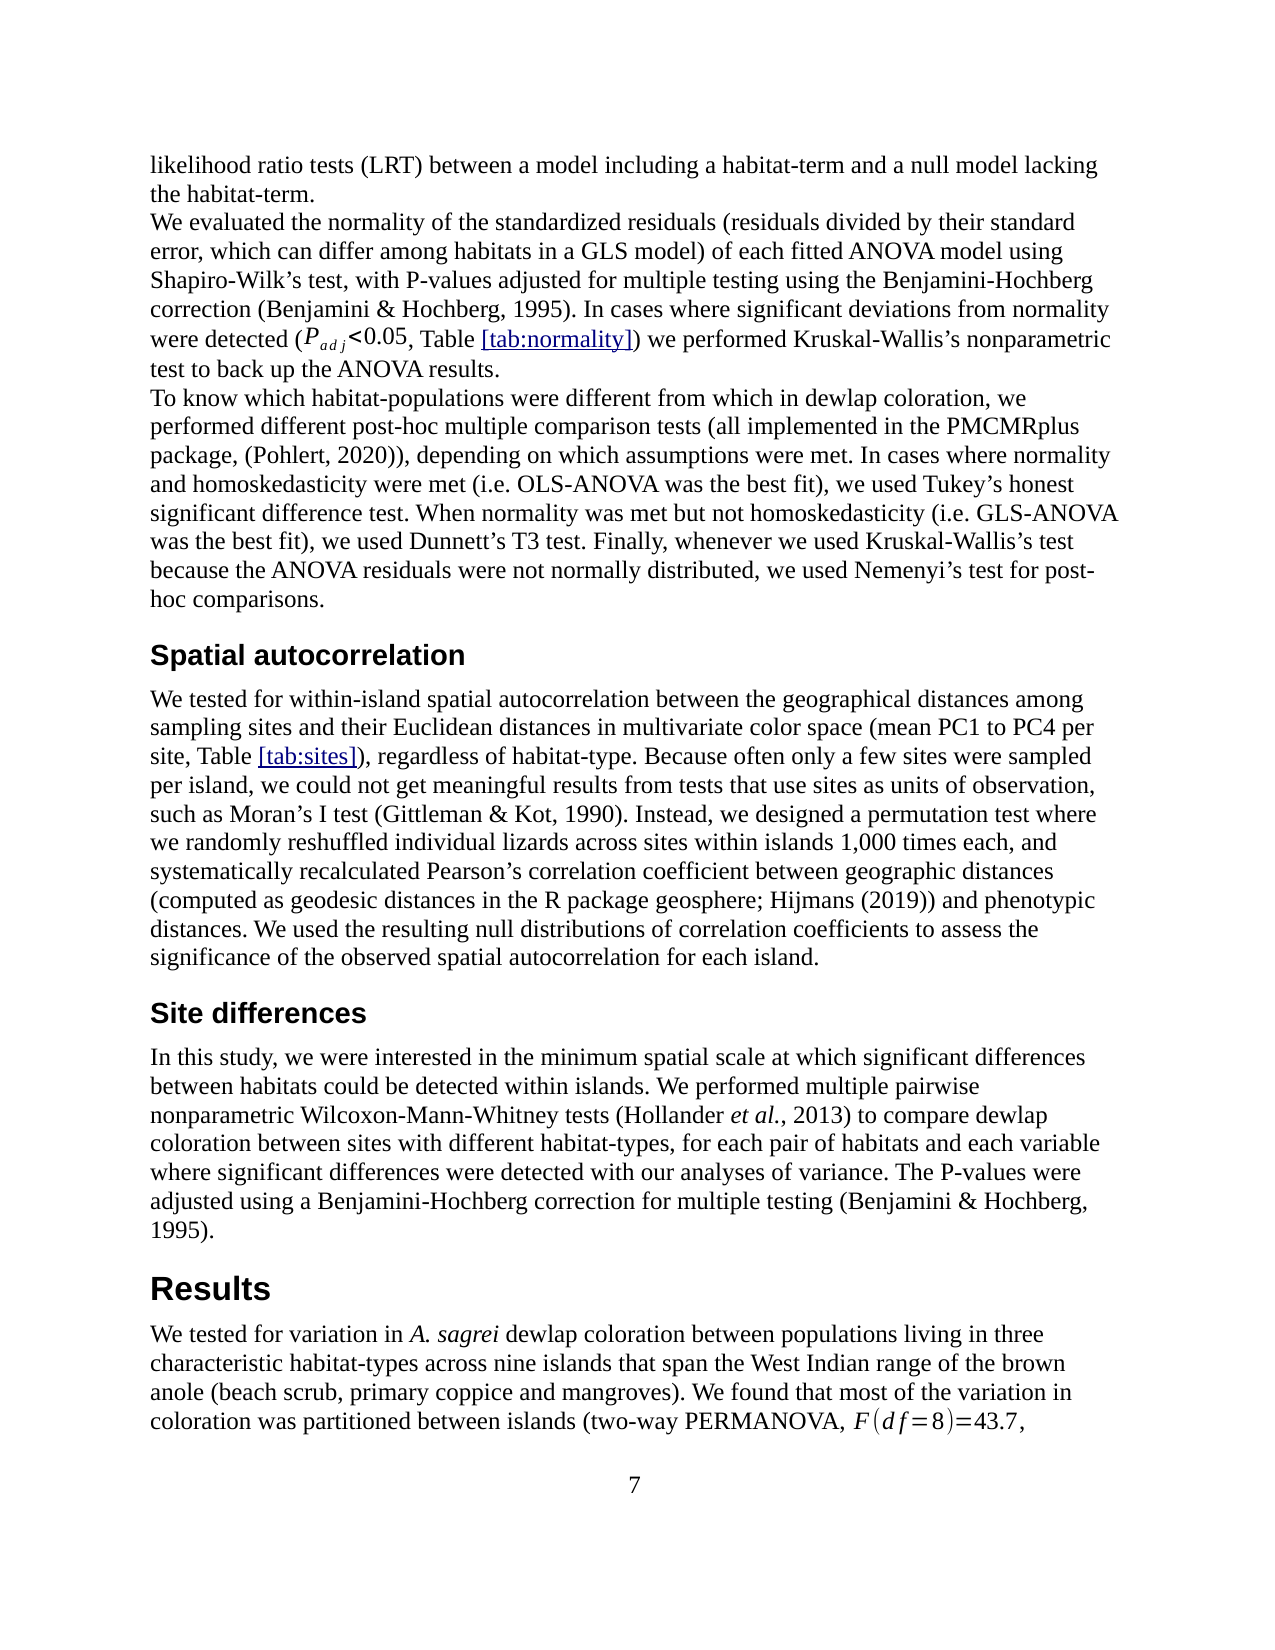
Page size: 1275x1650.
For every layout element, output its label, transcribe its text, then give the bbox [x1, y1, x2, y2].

subtitle Spatial autocorrelation [150, 638, 1125, 671]
subtitle Site differences [150, 996, 1125, 1030]
text In this study, we were interested in the minimum spatial scale at which significant differences between habitats could be detected within islands. We performed multiple pairwise nonparametric Wilcoxon-Mann-Whitney tests (Hollander et al., 2013) to compare dewlap coloration between sites with different habitat-types, for each pair of habitats and each variable where significant differences were detected with our analyses of variance. The P-values were adjusted using a Benjamini-Hochberg correction for multiple testing (Benjamini & Hochberg, 1995). [150, 1042, 1125, 1243]
text We tested for within-island spatial autocorrelation between the geographical distances among sampling sites and their Euclidean distances in multivariate color space (mean PC1 to PC4 per site, Table [tab:sites]), regardless of habitat-type. Because often only a few sites were sampled per island, we could not get meaningful results from tests that use sites as units of observation, such as Moran’s I test (Gittleman & Kot, 1990). Instead, we designed a permutation test where we randomly reshuffled individual lizards across sites within islands 1,000 times each, and systematically recalculated Pearson’s correlation coefficient between geographic distances (computed as geodesic distances in the R package geosphere; Hijmans (2019)) and phenotypic distances. We used the resulting null distributions of correlation coefficients to assess the significance of the observed spatial autocorrelation for each island. [150, 684, 1125, 971]
text likelihood ratio tests (LRT) between a model including a habitat-term and a null model lacking the habitat-term. We evaluated the normality of the standardized residuals (residuals divided by their standard error, which can differ among habitats in a GLS model) of each fitted ANOVA model using Shapiro-Wilk’s test, with P-values adjusted for multiple testing using the Benjamini-Hochberg correction (Benjamini & Hochberg, 1995). In cases where significant deviations from normality were detected (, Table [tab:normality]) we performed Kruskal-Wallis’s nonparametric test to back up the ANOVA results. To know which habitat-populations were different from which in dewlap coloration, we performed different post-hoc multiple comparison tests (all implemented in the PMCMRplus package, (Pohlert, 2020)), depending on which assumptions were met. In cases where normality and homoskedasticity were met (i.e. OLS-ANOVA was the best fit), we used Tukey’s honest significant difference test. When normality was met but not homoskedasticity (i.e. GLS-ANOVA was the best fit), we used Dunnett’s T3 test. Finally, whenever we used Kruskal-Wallis’s test because the ANOVA residuals were not normally distributed, we used Nemenyi’s test for post-hoc comparisons. [150, 150, 1125, 613]
subtitle Results [150, 1268, 1125, 1307]
